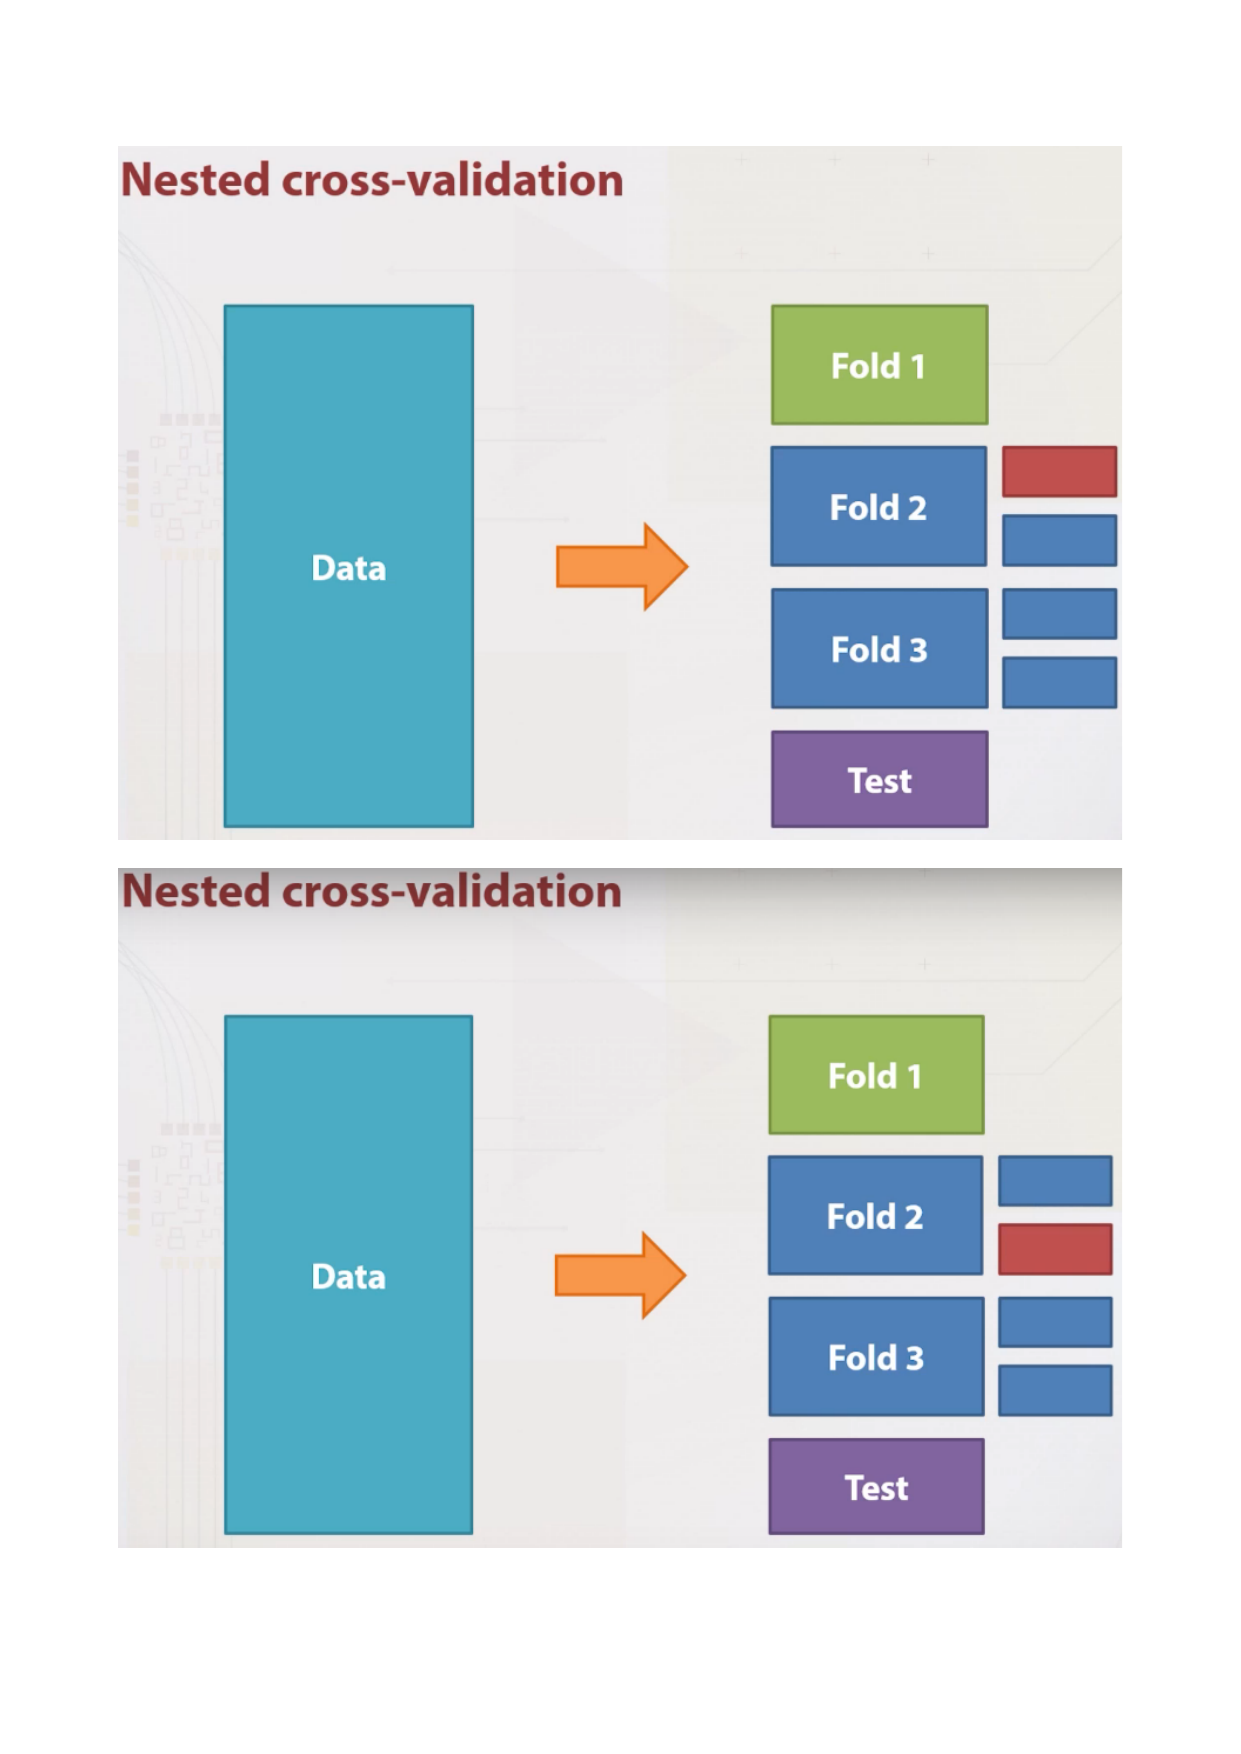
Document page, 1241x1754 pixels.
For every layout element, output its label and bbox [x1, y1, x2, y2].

picture [118, 146, 1123, 840]
picture [118, 868, 1123, 1548]
